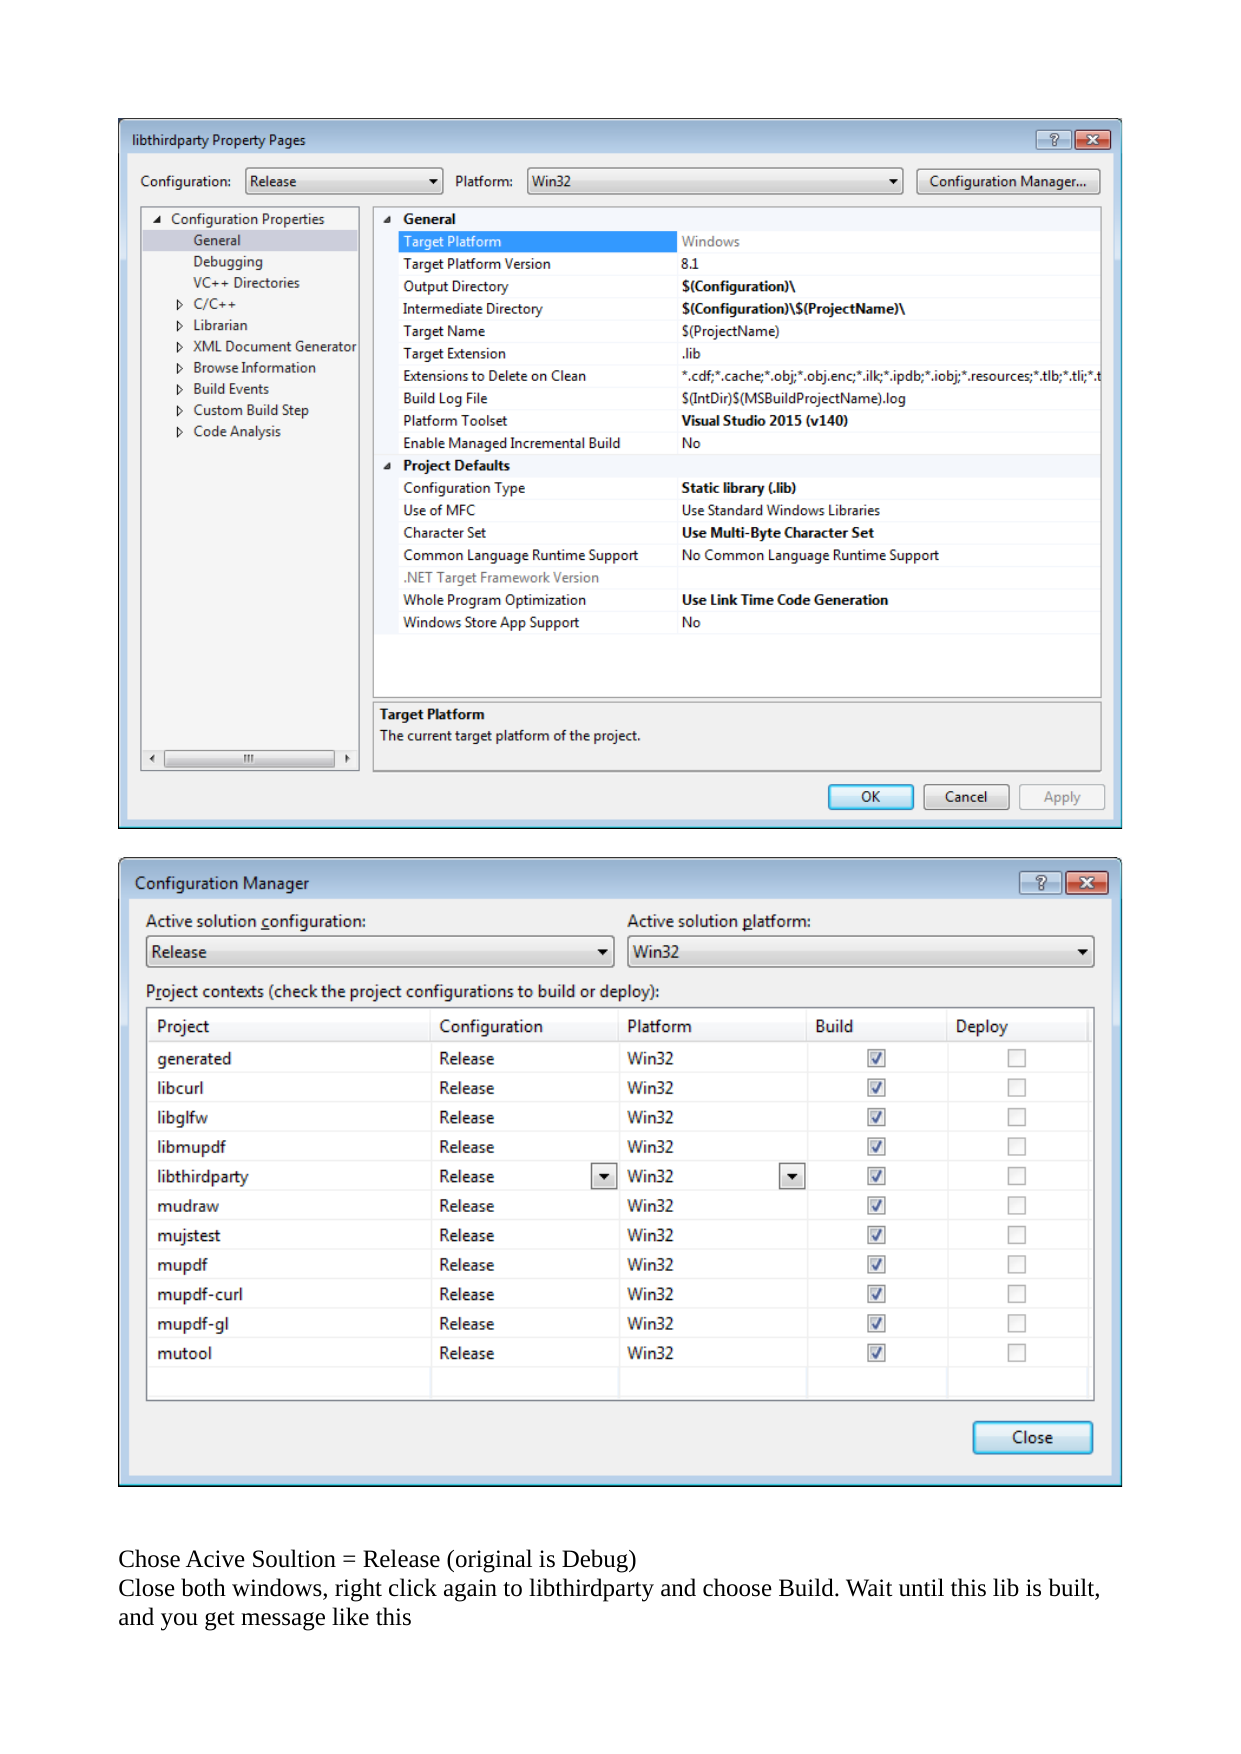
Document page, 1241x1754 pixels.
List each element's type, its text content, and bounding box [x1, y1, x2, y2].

picture [118, 118, 1123, 829]
picture [118, 857, 1123, 1487]
text Chose Acive Soultion = Release (original is Debug) [118, 1544, 1122, 1573]
text Close both windows, right click again to libthirdparty and choose Build. Wait until this lib is built, and you get message like this [118, 1573, 1122, 1631]
